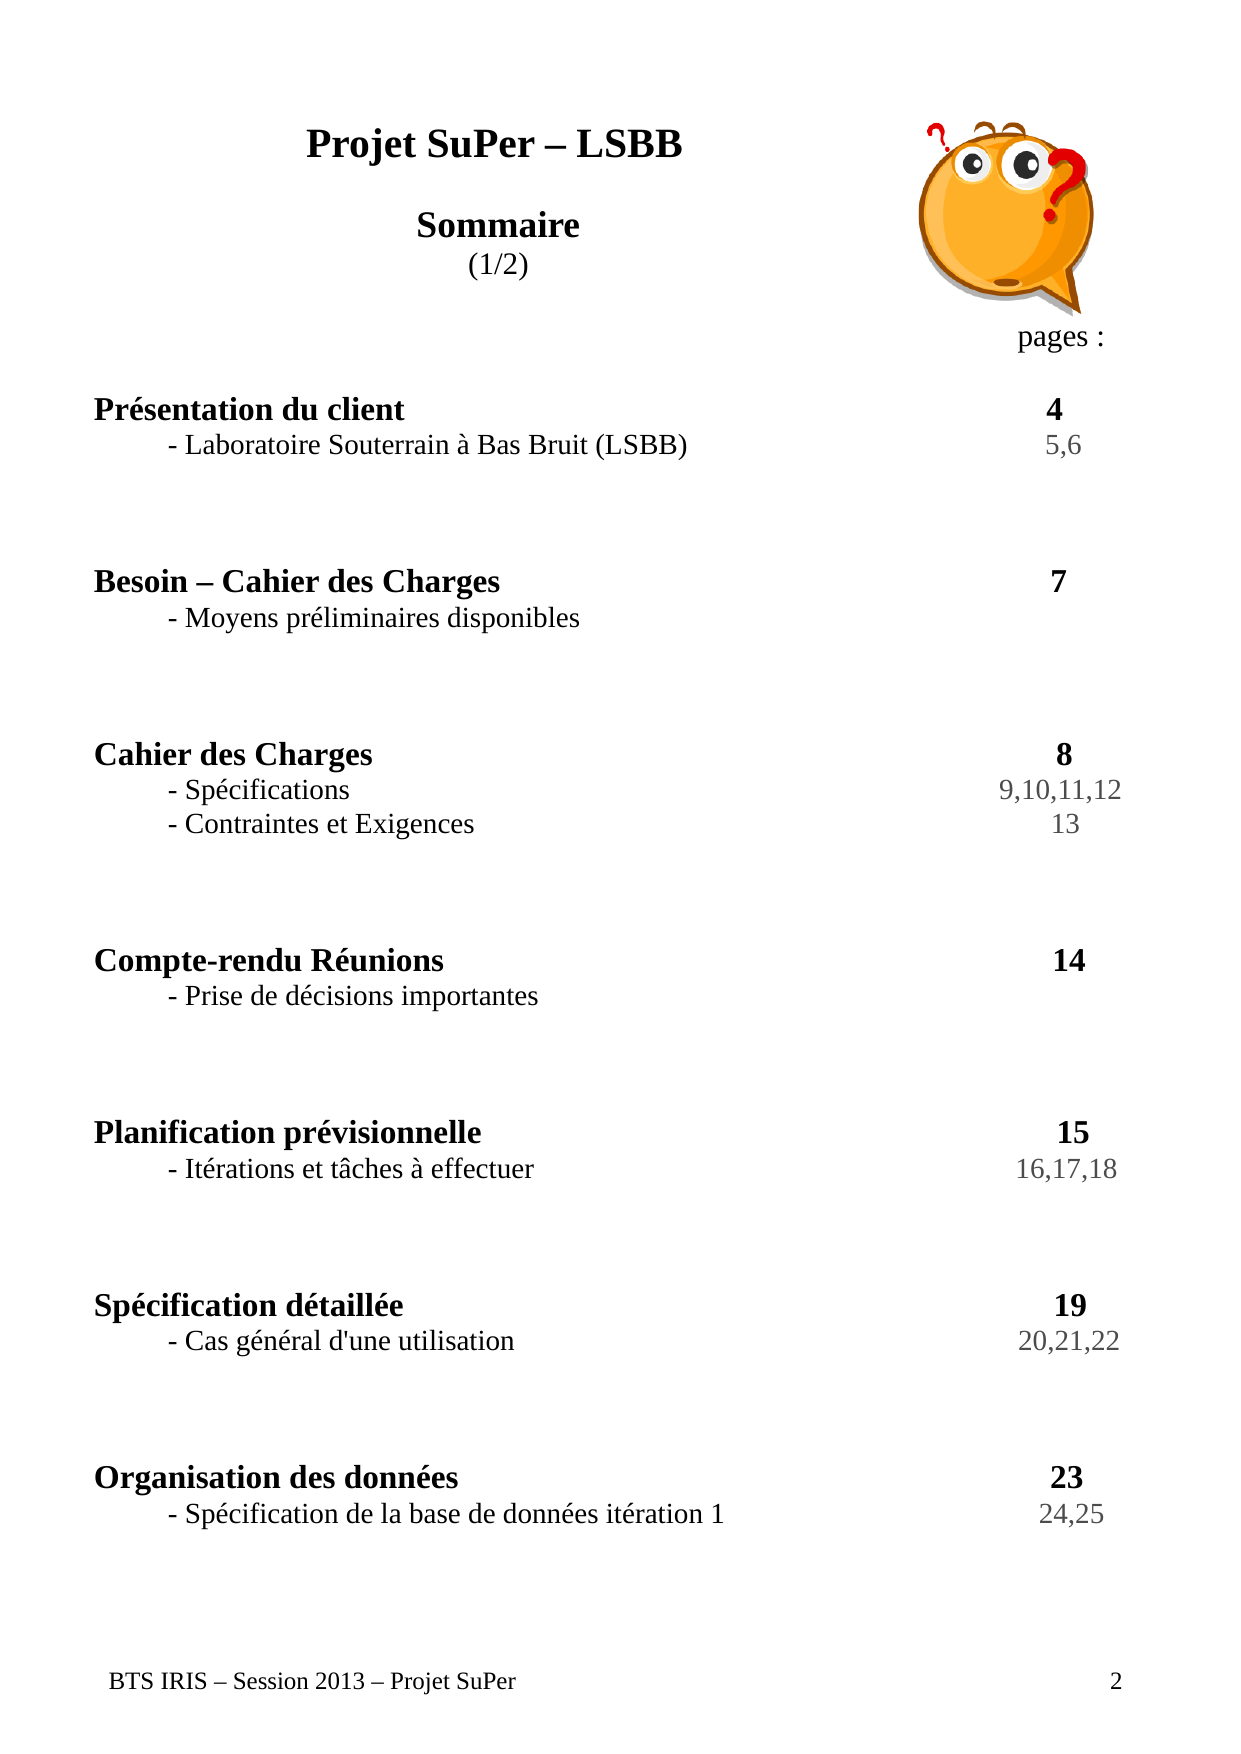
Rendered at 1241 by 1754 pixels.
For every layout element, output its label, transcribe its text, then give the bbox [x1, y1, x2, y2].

text - Prise de décisions importantes [94, 978, 1122, 1012]
text pages : [94, 317, 1122, 353]
text - Itérations et tâches à effectuer 16,17,18 [94, 1151, 1122, 1184]
text - Moyens préliminaires disponibles [94, 600, 1122, 633]
text Organisation des données 23 [94, 1457, 1122, 1496]
text - Spécifications 9,10,11,12 [94, 772, 1122, 806]
text - Contraintes et Exigences 13 [94, 806, 1122, 839]
text (1/2) [94, 245, 902, 281]
text Besoin – Cahier des Charges 7 [94, 561, 1122, 600]
text [1099, 202, 1122, 245]
text [1099, 245, 1122, 281]
text Cahier des Charges 8 [94, 734, 1122, 772]
text Présentation du client 4 [94, 389, 1122, 427]
text - Cas général d'une utilisation 20,21,22 [94, 1323, 1122, 1357]
text - Laboratoire Souterrain à Bas Bruit (LSBB) 5,6 [94, 427, 1122, 461]
text Planification prévisionnelle 15 [94, 1112, 1122, 1151]
text Projet SuPer – LSBB [94, 118, 1122, 166]
text Spécification détaillée 19 [94, 1285, 1122, 1323]
text Sommaire [94, 202, 902, 245]
picture [902, 119, 1099, 317]
text Compte-rendu Réunions 14 [94, 940, 1122, 978]
text - Spécification de la base de données itération 1 24,25 [94, 1496, 1122, 1529]
